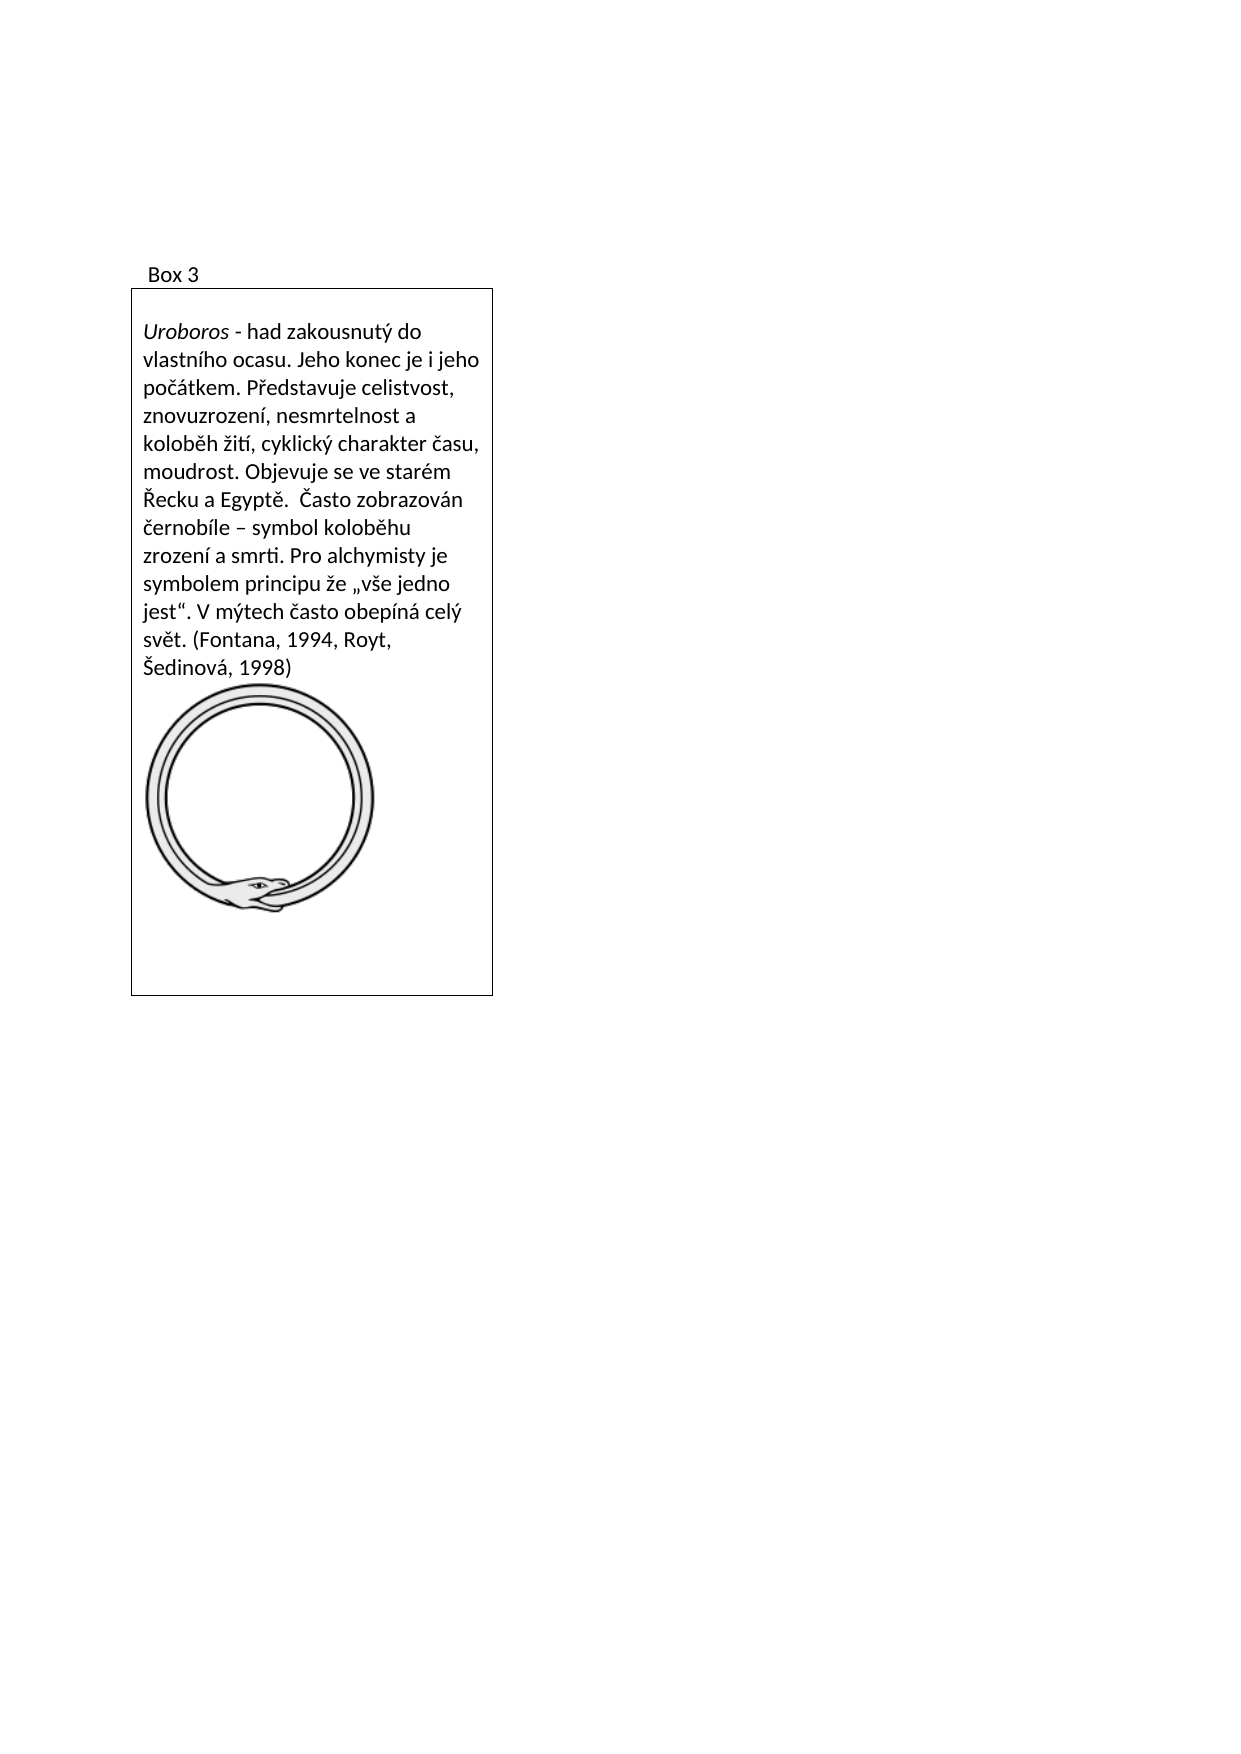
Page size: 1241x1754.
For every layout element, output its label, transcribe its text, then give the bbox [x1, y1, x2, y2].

text Box 3 [148, 260, 1093, 288]
picture [143, 681, 377, 915]
table_header Uroboros - had zakousnutý do vlastního ocasu. Jeho konec je i jeho počátkem. Představuje celistvost, znovuzrození, nesmrtelnost a koloběh žití, cyklický charakter času, moudrost. Objevuje se ve starém Řecku a Egyptě. Často zobrazován černobíle – symbol koloběhu zrození a smrti. Pro alchymisty je symbolem principu že „vše jedno jest“. V mýtech často obepíná celý svět. (Fontana, 1994, Royt, Šedinová, 1998) [132, 289, 492, 995]
